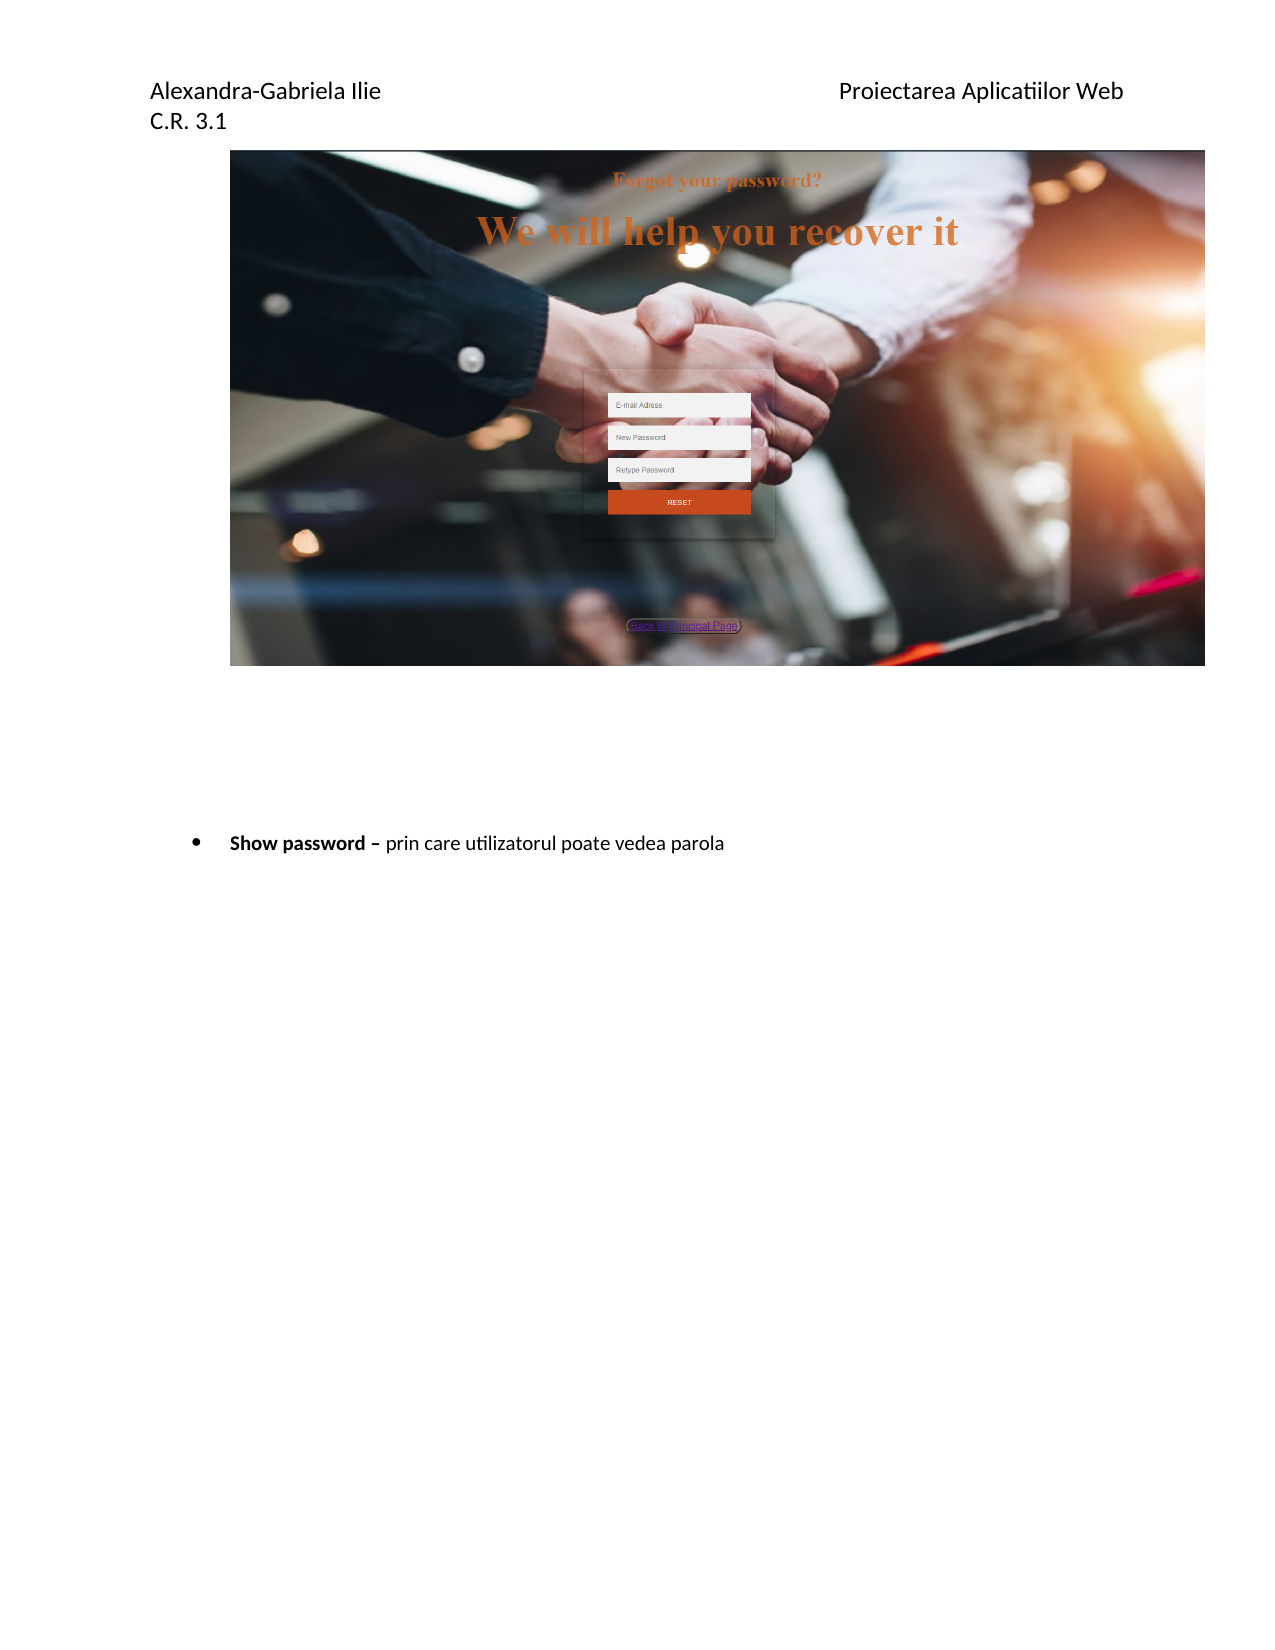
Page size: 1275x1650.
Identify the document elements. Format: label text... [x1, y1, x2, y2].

list Show password – prin care utilizatorul poate vedea parola [192, 830, 1125, 856]
